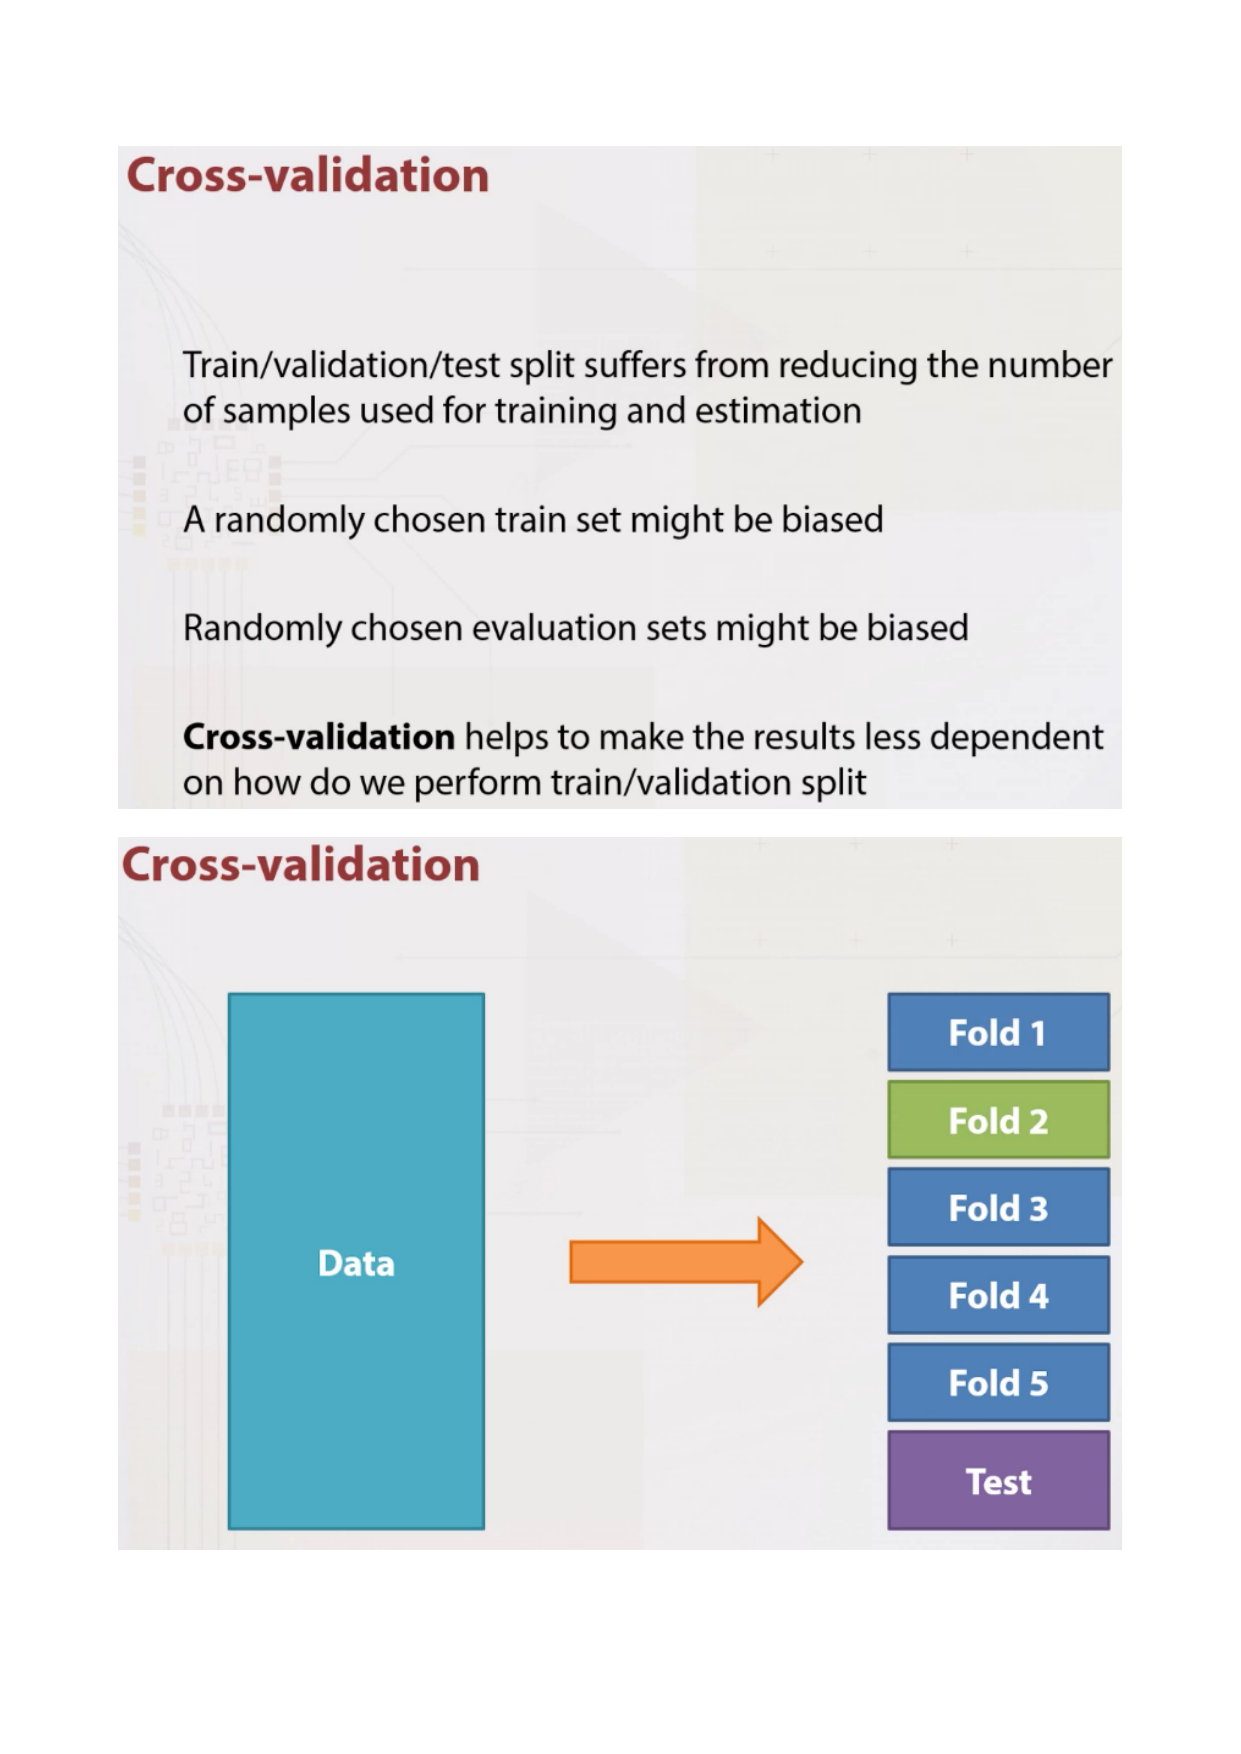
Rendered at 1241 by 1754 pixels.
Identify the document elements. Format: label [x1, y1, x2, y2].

picture [118, 146, 1123, 809]
picture [118, 837, 1123, 1550]
